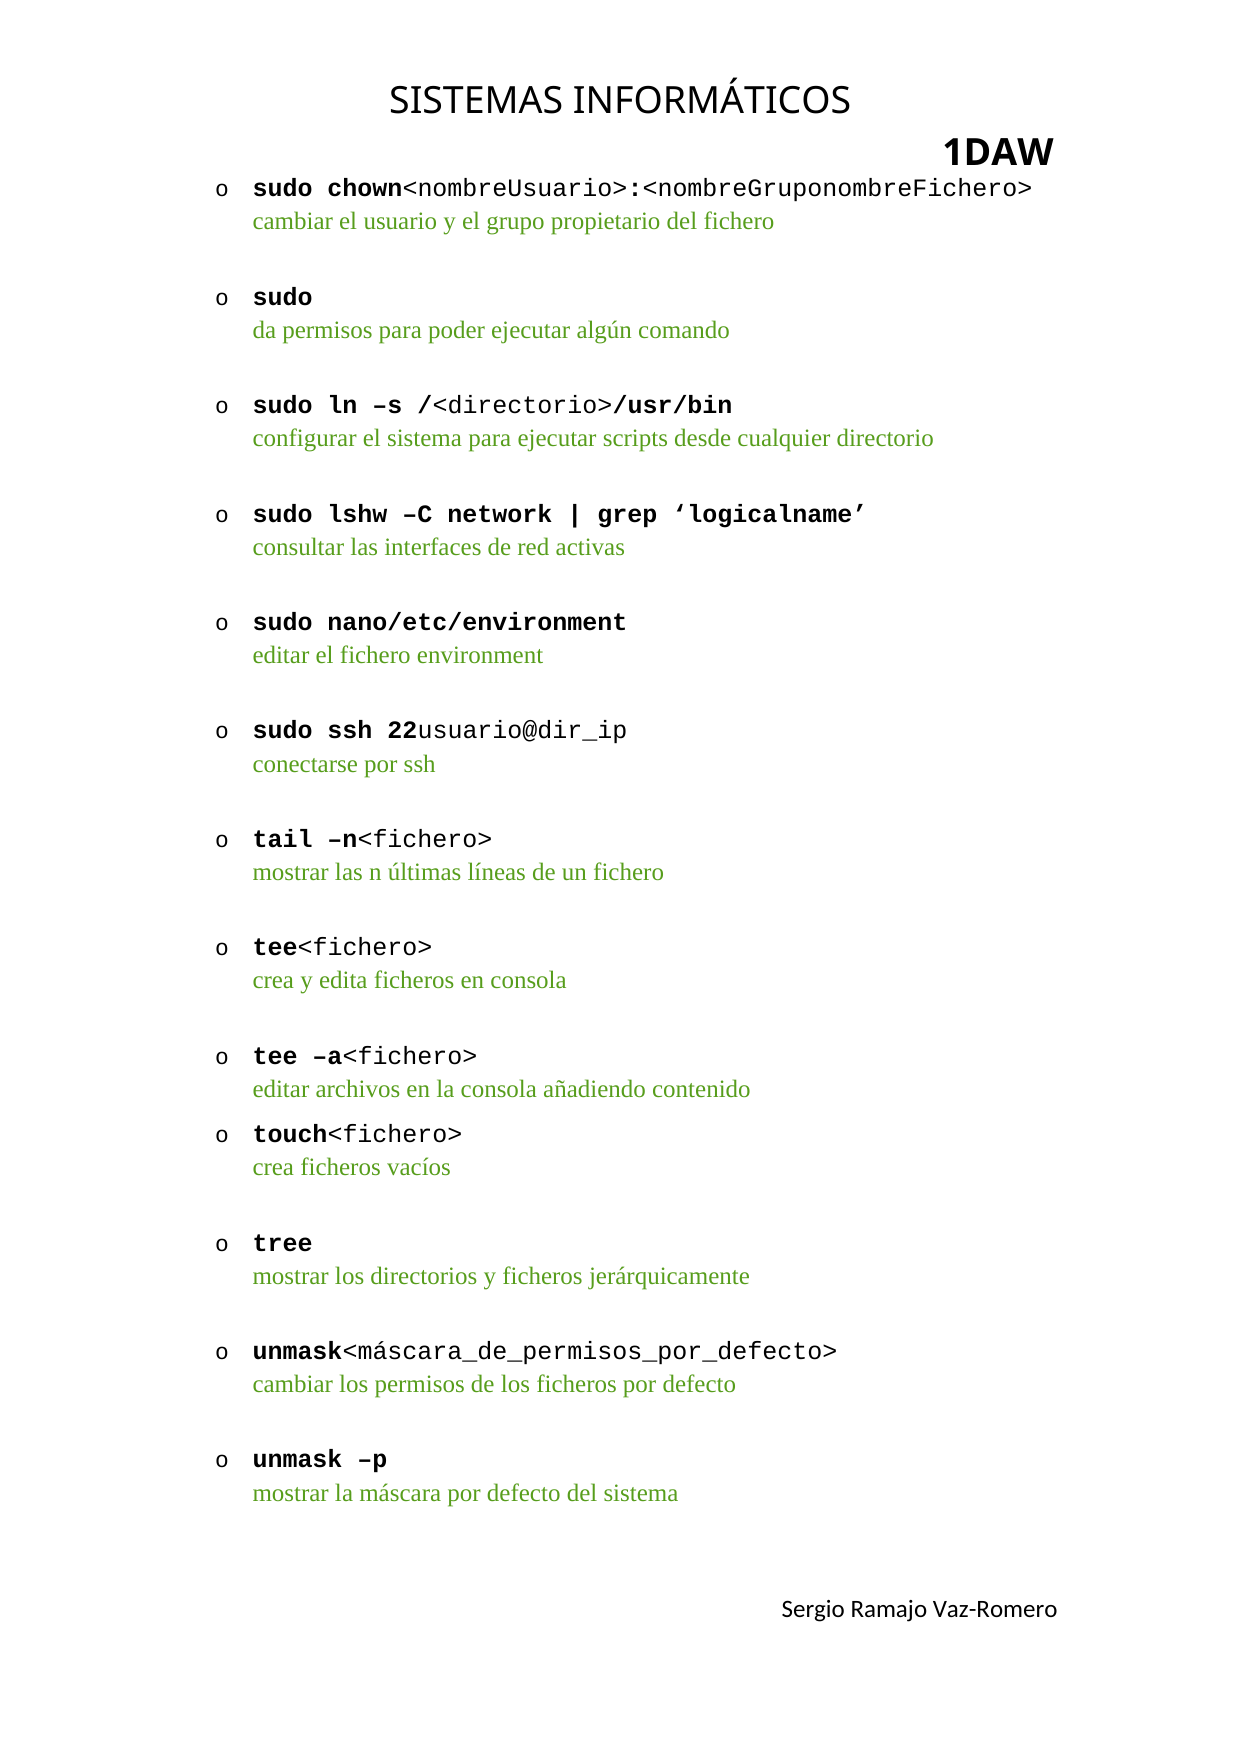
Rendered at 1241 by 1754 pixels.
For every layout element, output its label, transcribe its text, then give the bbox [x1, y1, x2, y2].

list tail –n<fichero> mostrar las n últimas líneas de un fichero [215, 826, 1063, 916]
list touch<fichero> crea ficheros vacíos [215, 1122, 1063, 1211]
list unmask<máscara_de_permisos_por_defecto> cambiar los permisos de los ficheros por defecto [215, 1338, 1063, 1428]
list sudo nano/etc/environment editar el fichero environment [215, 609, 1063, 699]
list sudo ssh 22usuario@dir_ip conectarse por ssh [215, 718, 1063, 808]
list tee –a<fichero> editar archivos en la consola añadiendo contenido [215, 1043, 1063, 1103]
list sudo ln –s /<directorio>/usr/bin configurar el sistema para ejecutar scripts desde cualquier directorio [215, 393, 1063, 482]
list sudo da permisos para poder ejecutar algún comando [215, 284, 1063, 374]
list tee<fichero> crea y edita ficheros en consola [215, 935, 1063, 1024]
list unmask –p mostrar la máscara por defecto del sistema [215, 1447, 1063, 1537]
list sudo chown<nombreUsuario>:<nombreGruponombreFichero> cambiar el usuario y el grupo propietario del fichero [215, 176, 1063, 265]
list sudo lshw –C network | grep ‘logicalname’ consultar las interfaces de red activas [215, 501, 1063, 591]
list tree mostrar los directorios y ficheros jerárquicamente [215, 1230, 1063, 1320]
